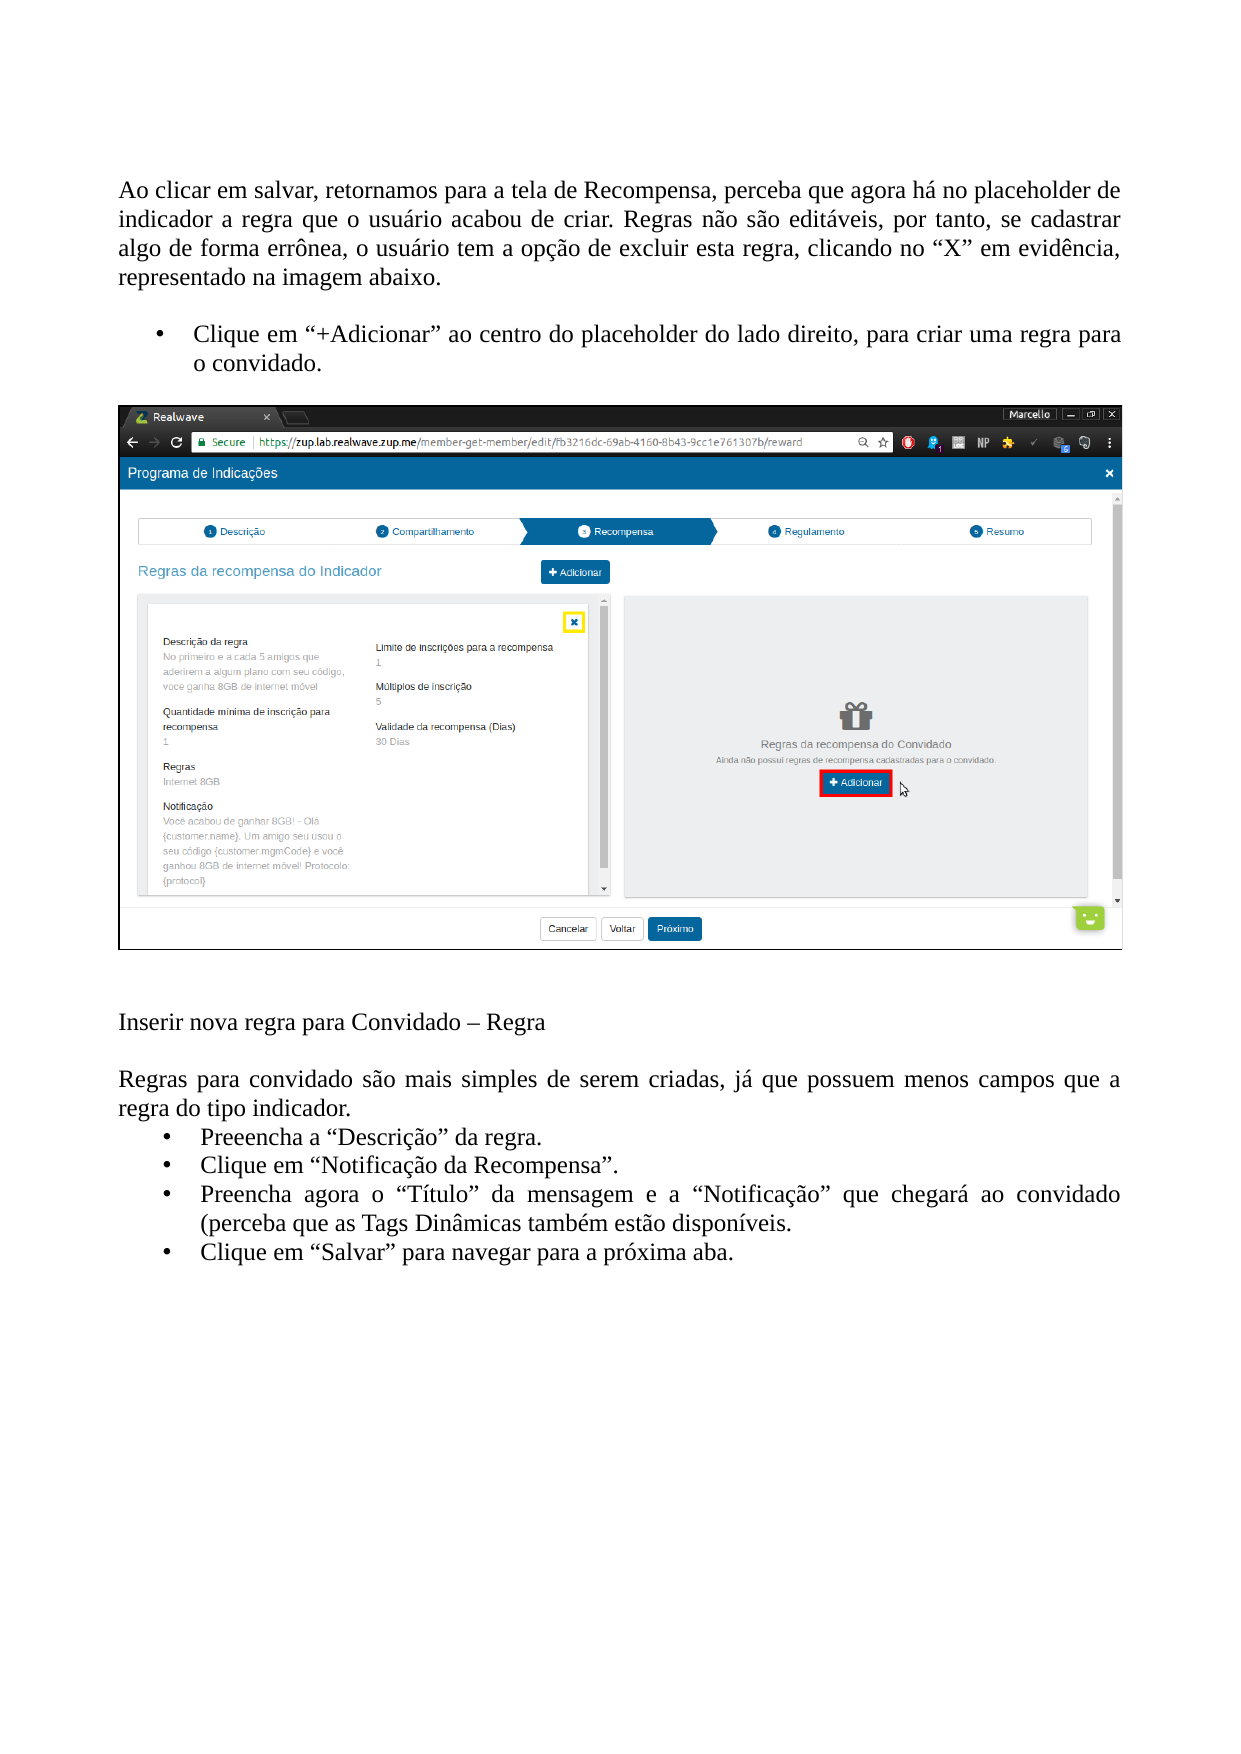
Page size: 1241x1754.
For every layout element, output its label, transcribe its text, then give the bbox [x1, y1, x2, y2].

list Preeencha a “Descrição” da regra. [163, 1122, 1122, 1150]
list Preencha agora o “Título” da mensagem e a “Notificação” que chegará ao convidado (perceba que as Tags Dinâmicas também estão disponíveis. [163, 1179, 1122, 1237]
text Regras para convidado são mais simples de serem criadas, já que possuem menos campos que a regra do tipo indicador. [118, 1064, 1122, 1122]
list Clique em “Salvar” para navegar para a próxima aba. [163, 1237, 1122, 1265]
picture [118, 405, 1123, 950]
list Clique em “+Adicionar” ao centro do placeholder do lado direito, para criar uma regra para o convidado. [156, 319, 1122, 377]
text Inserir nova regra para Convidado – Regra [118, 1007, 1122, 1035]
text Ao clicar em salvar, retornamos para a tela de Recompensa, perceba que agora há no placeholder de indicador a regra que o usuário acabou de criar. Regras não são editáveis, por tanto, se cadastrar algo de forma errônea, o usuário tem a opção de excluir esta regra, clicando no “X” em evidência, representado na imagem abaixo. [118, 176, 1122, 291]
list Clique em “Notificação da Recompensa”. [163, 1150, 1122, 1179]
